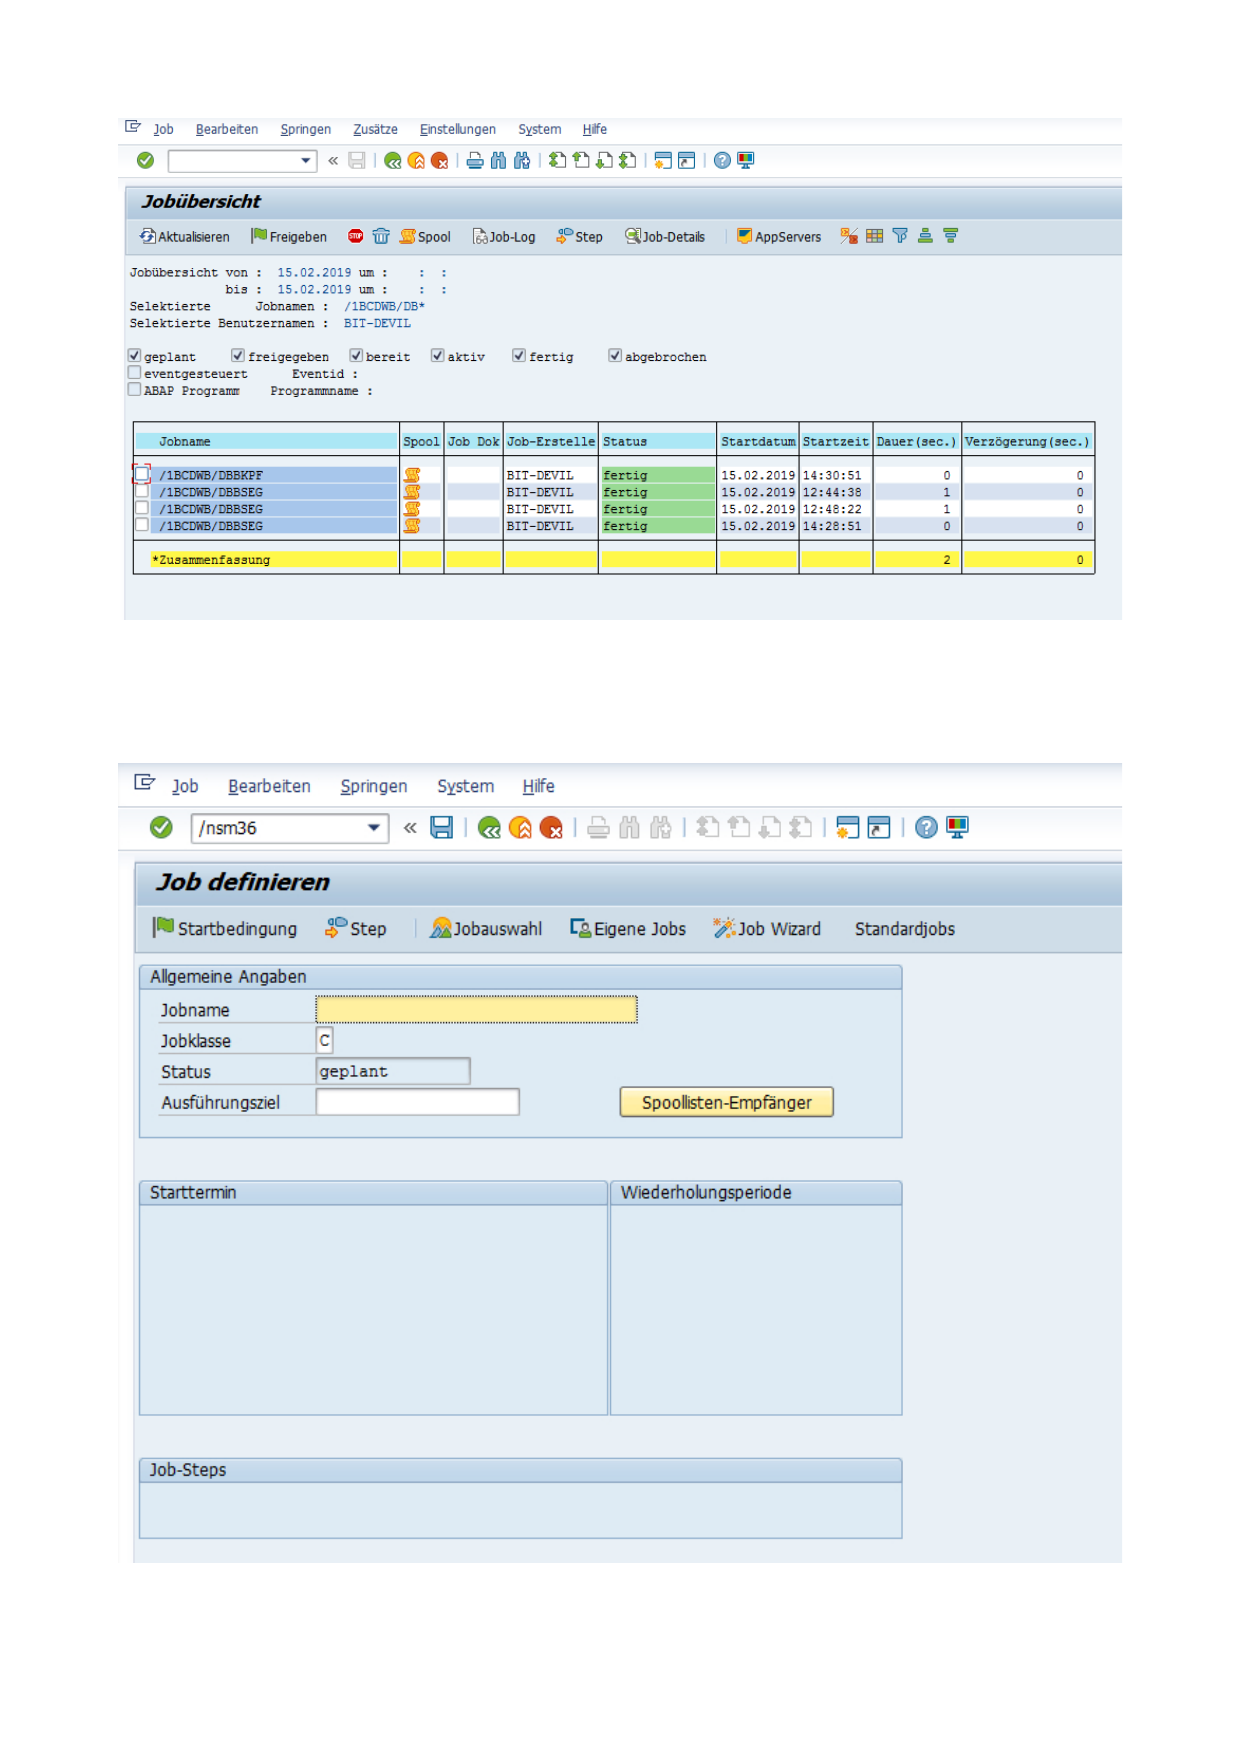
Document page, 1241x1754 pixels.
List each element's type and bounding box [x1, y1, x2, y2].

picture [118, 118, 1123, 620]
picture [118, 763, 1123, 1563]
